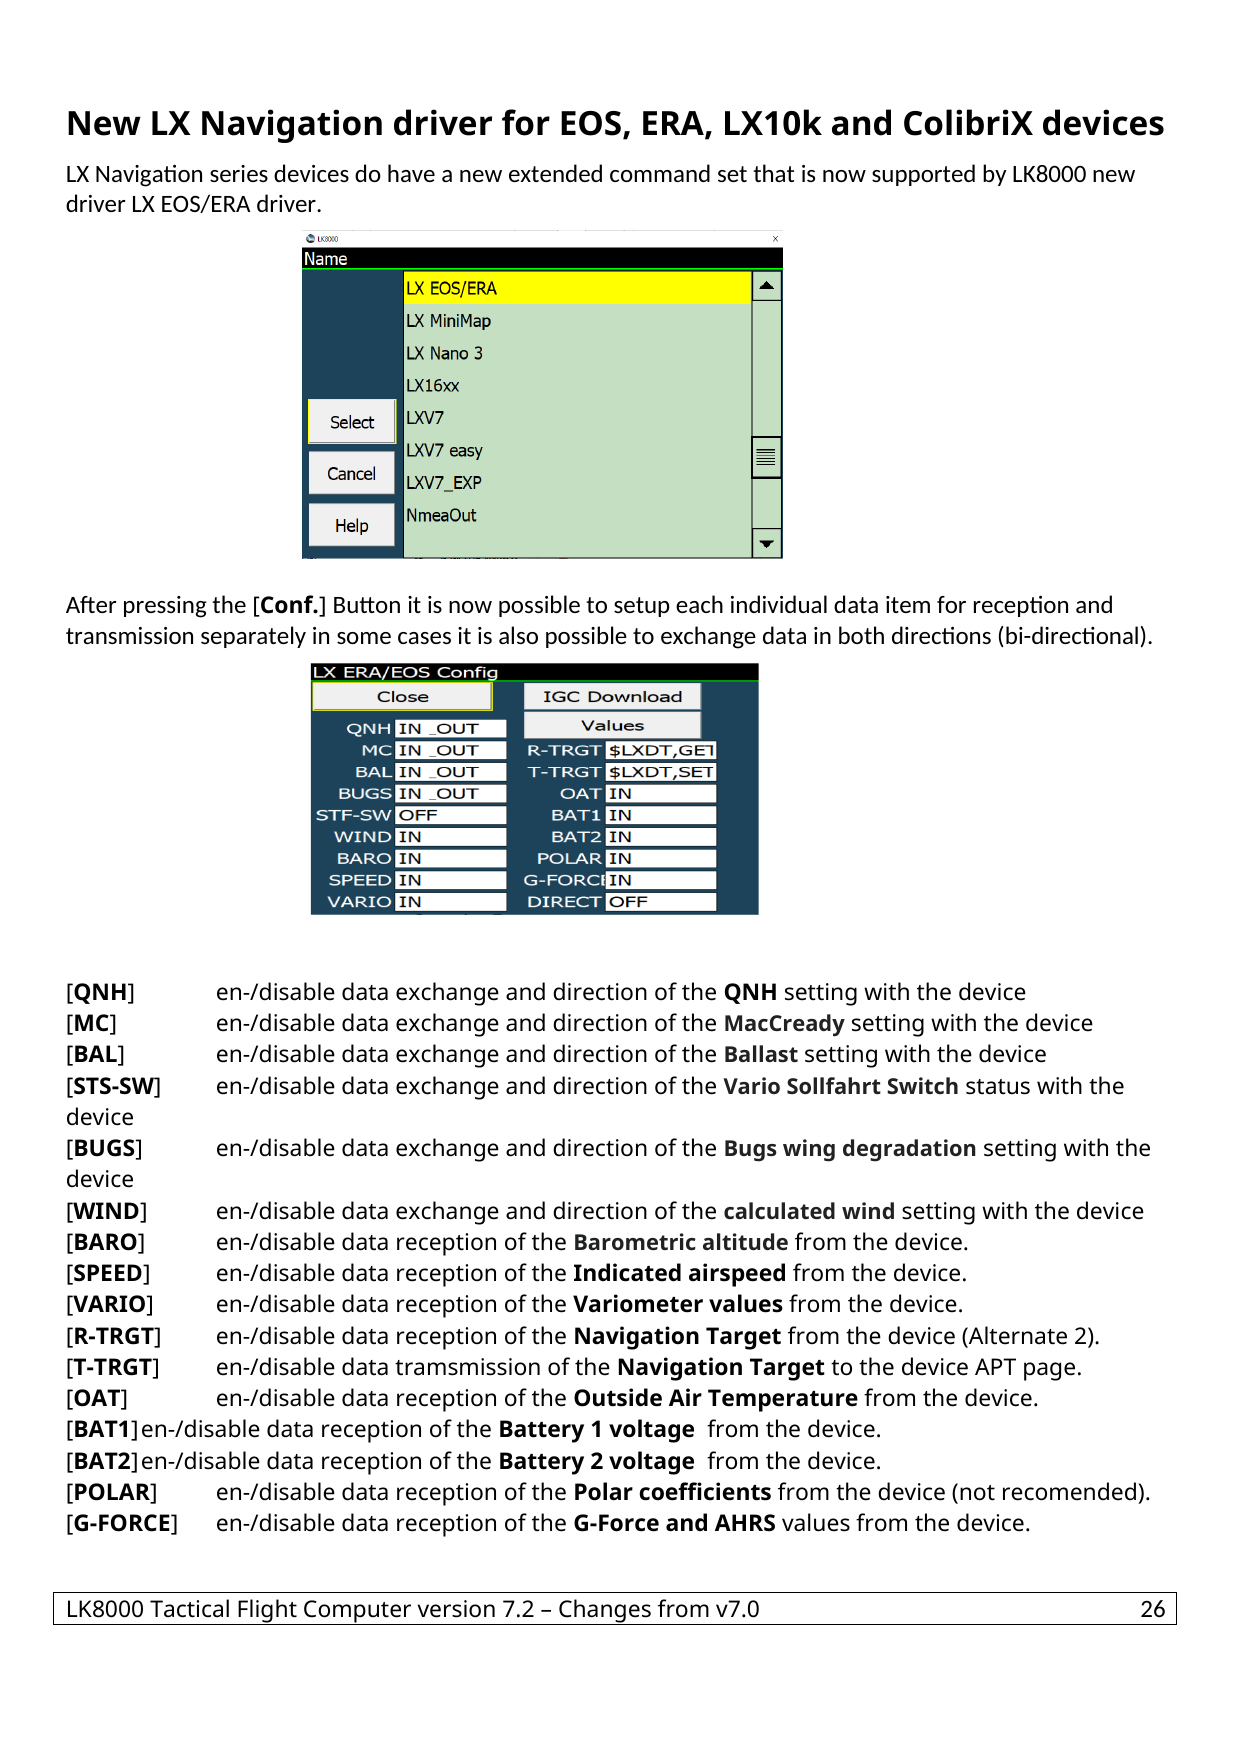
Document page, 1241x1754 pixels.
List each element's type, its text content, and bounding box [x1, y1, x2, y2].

text [T-TRGT] en-/disable data tramsmission of the Navigation Target to the device APT page. [66, 1351, 1181, 1382]
text [VARIO] en-/disable data reception of the Variometer values from the device. [66, 1288, 1181, 1319]
text [G-FORCE] en-/disable data reception of the G-Force and AHRS values from the device. [66, 1507, 1181, 1538]
text [BAT2] en-/disable data reception of the Battery 2 voltage from the device. [66, 1444, 1181, 1476]
text [POLAR] en-/disable data reception of the Polar coefficients from the device (not recomended). [66, 1476, 1181, 1507]
text [BARO] en-/disable data reception of the Barometric altitude from the device. [66, 1226, 1181, 1257]
text [BAT1] en-/disable data reception of the Battery 1 voltage from the device. [66, 1413, 1181, 1444]
text [MC] en-/disable data exchange and direction of the MacCready setting with the device [66, 1007, 1181, 1038]
text LX Navigation series devices do have a new extended command set that is now supported by LK8000 new driver LX EOS/ERA driver. [66, 158, 1181, 219]
text [BUGS] en-/disable data exchange and direction of the Bugs wing degradation setting with the device [66, 1132, 1181, 1194]
picture [302, 230, 783, 559]
text [BAL] en-/disable data exchange and direction of the Ballast setting with the device [66, 1038, 1181, 1069]
text [SPEED] en-/disable data reception of the Indicated airspeed from the device. [66, 1257, 1181, 1288]
text [OAT] en-/disable data reception of the Outside Air Temperature from the device. [66, 1382, 1181, 1413]
subtitle New LX Navigation driver for EOS, ERA, LX10k and ColibriX devices [66, 100, 1181, 145]
text [QNH] en-/disable data exchange and direction of the QNH setting with the device [66, 976, 1181, 1007]
text [WIND] en-/disable data exchange and direction of the calculated wind setting with the device [66, 1194, 1181, 1226]
text [R-TRGT] en-/disable data reception of the Navigation Target from the device (Alternate 2). [66, 1319, 1181, 1351]
text [STS-SW] en-/disable data exchange and direction of the Vario Sollfahrt Switch status with the device [66, 1069, 1181, 1132]
picture [310, 663, 759, 915]
text After pressing the [Conf.] Button it is now possible to setup each individual data item for reception and transmission separately in some cases it is also possible to exchange data in both directions (bi-directional). [66, 589, 1181, 651]
